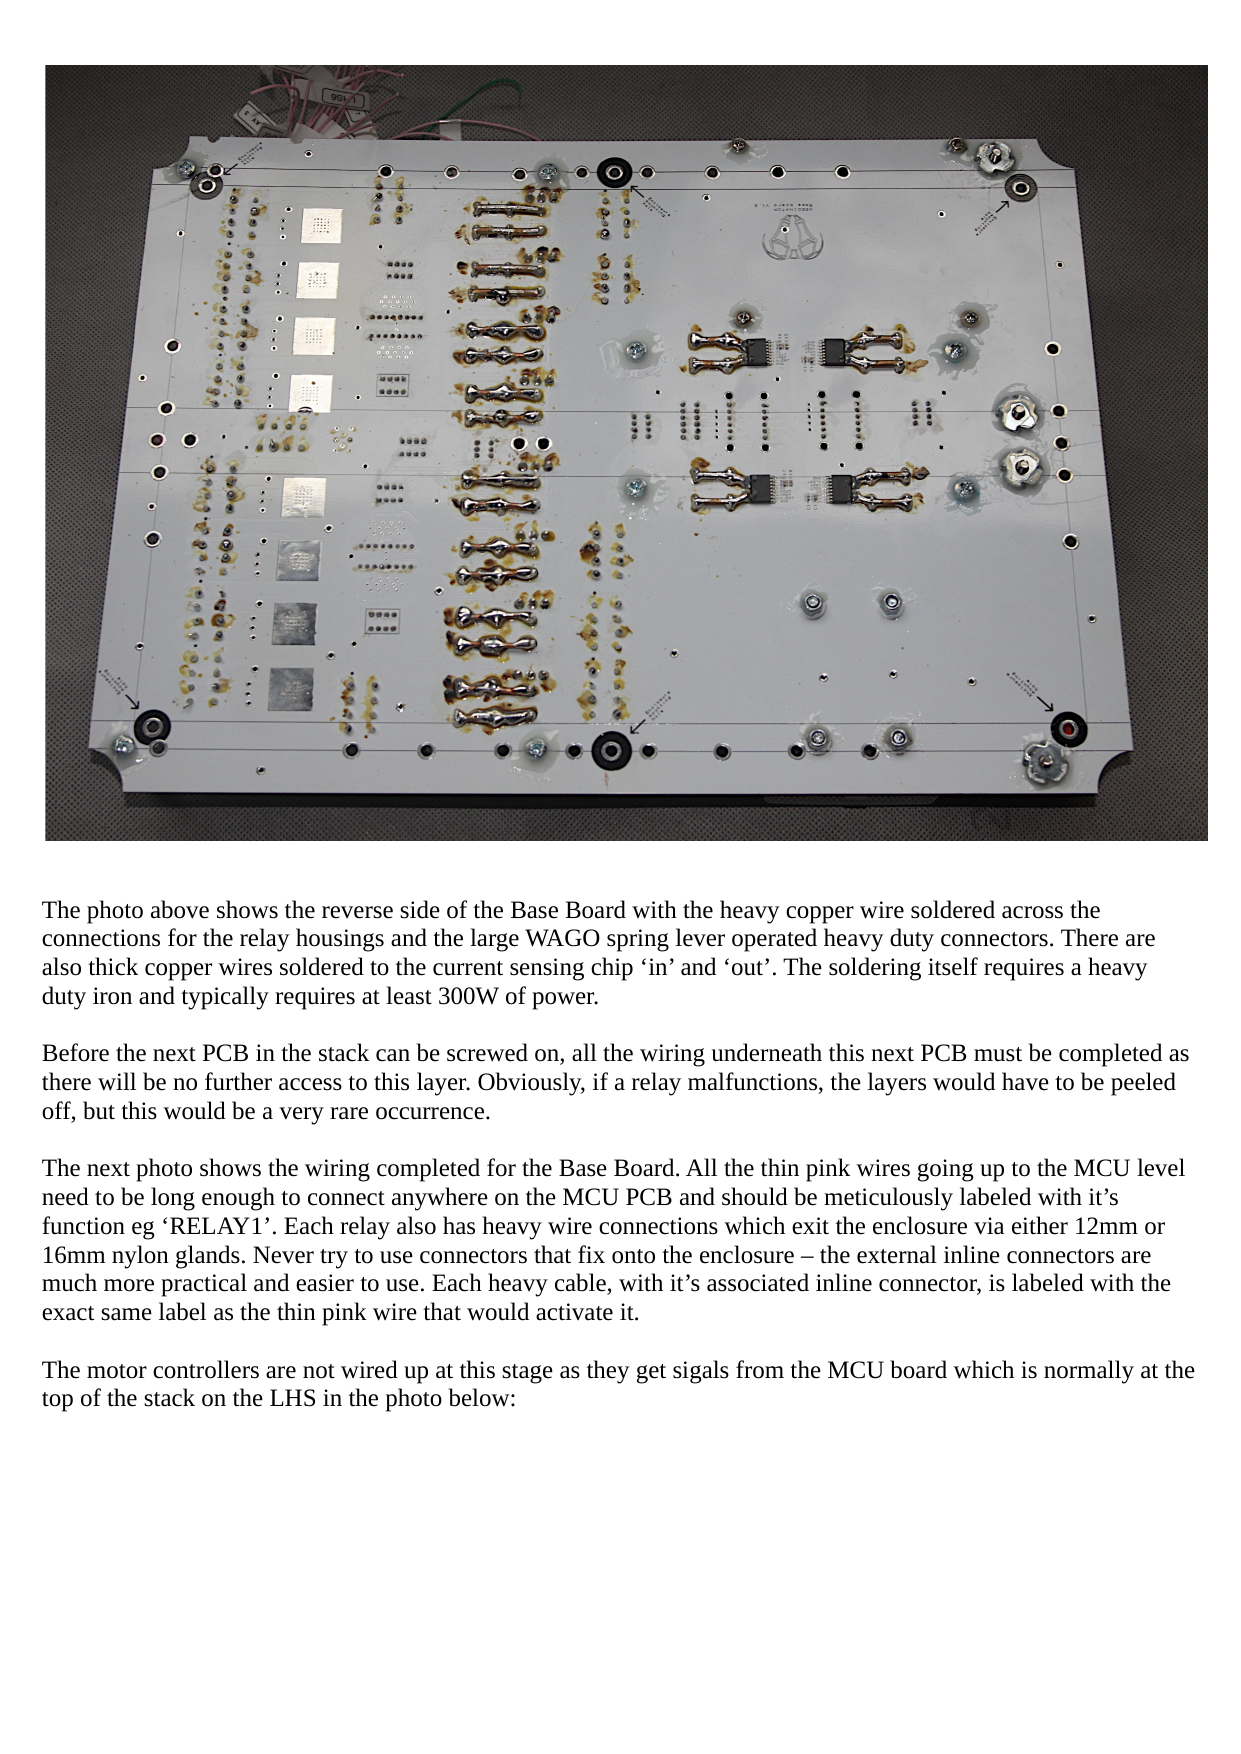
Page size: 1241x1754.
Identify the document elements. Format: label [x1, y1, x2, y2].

picture [45, 65, 1208, 841]
